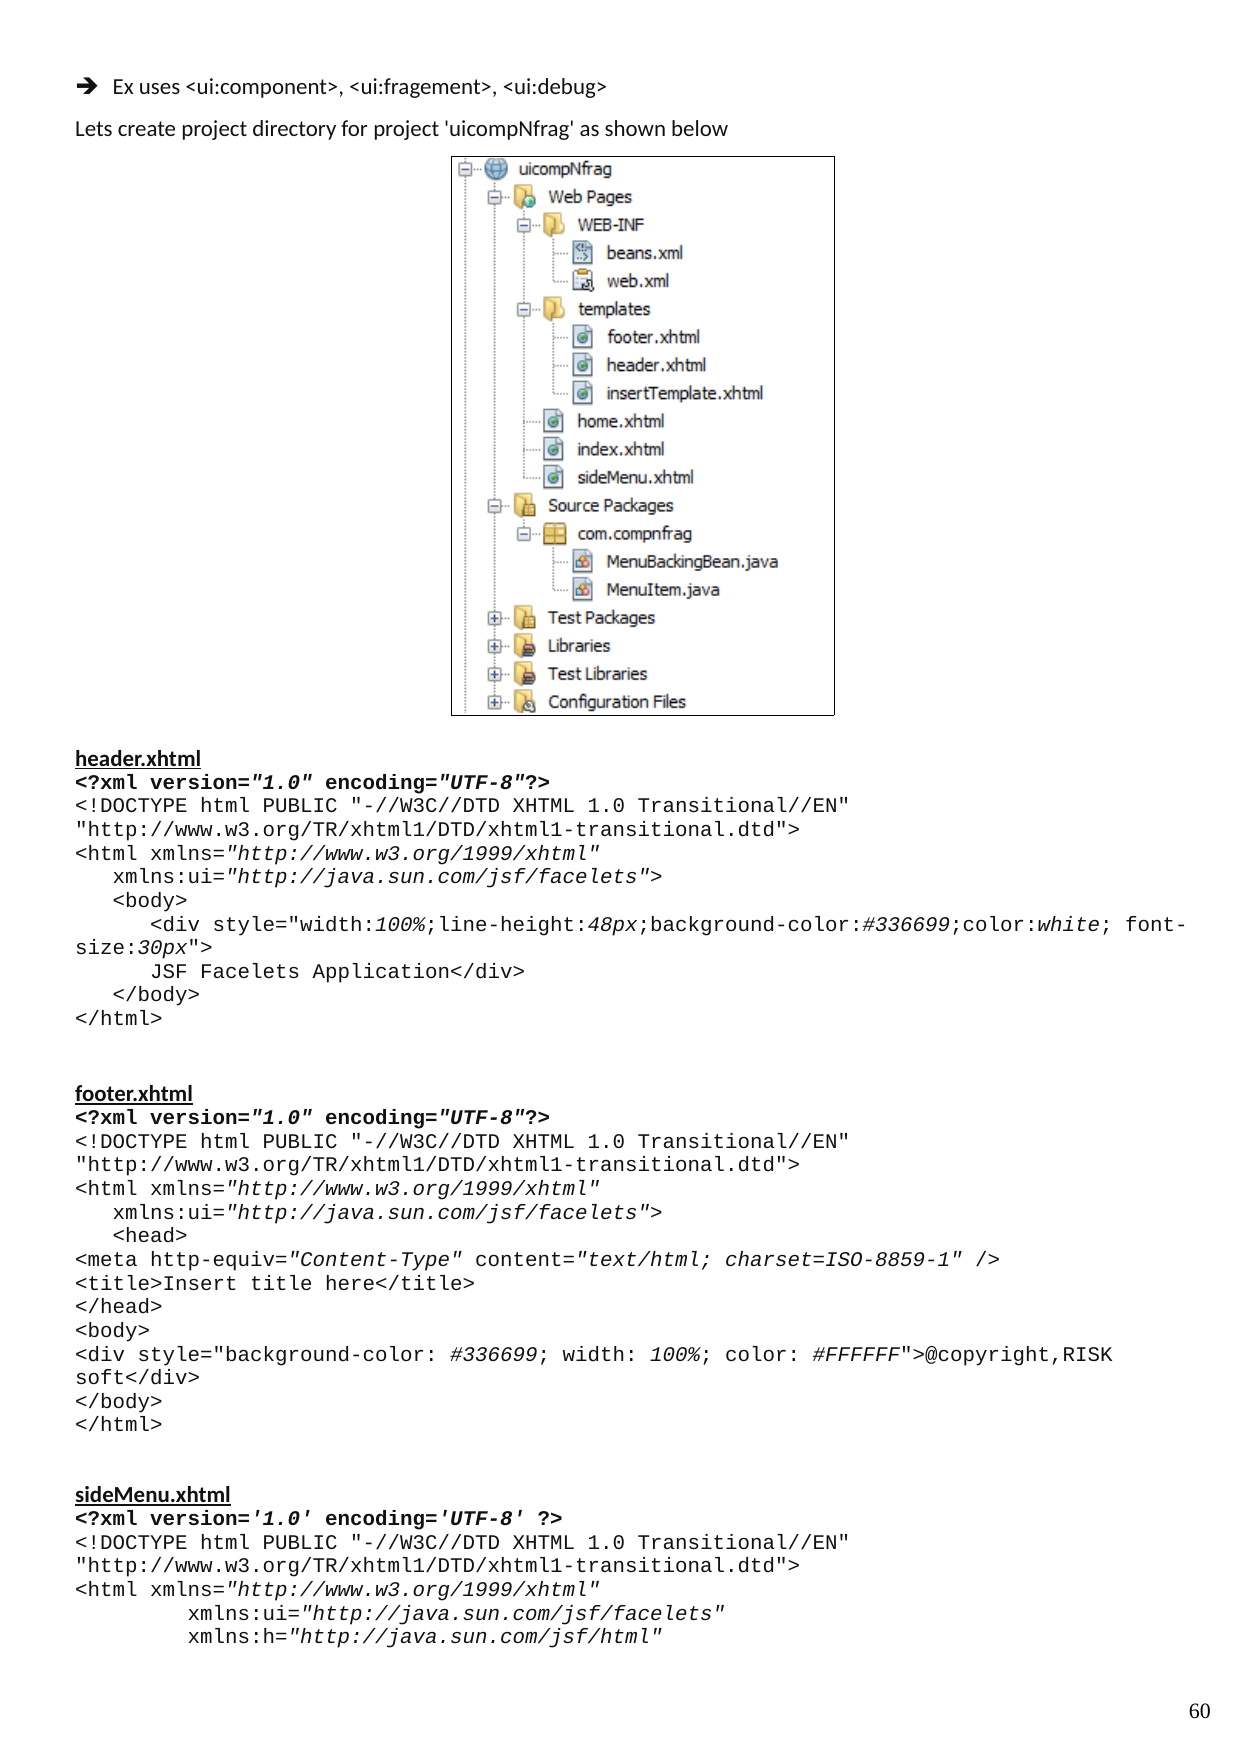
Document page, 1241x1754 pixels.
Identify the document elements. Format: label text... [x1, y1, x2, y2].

text <!DOCTYPE html PUBLIC "-//W3C//DTD XHTML 1.0 Transitional//EN" [75, 795, 1211, 819]
text <html xmlns="http://www.w3.org/1999/xhtml" [75, 1178, 1211, 1202]
text <html xmlns="http://www.w3.org/1999/xhtml" [75, 843, 1211, 866]
text xmlns:ui="http://java.sun.com/jsf/facelets" [75, 1603, 1211, 1626]
text </html> [75, 1008, 1211, 1032]
text "http://www.w3.org/TR/xhtml1/DTD/xhtml1-transitional.dtd"> [75, 819, 1211, 843]
text </body> [75, 1391, 1211, 1414]
text "http://www.w3.org/TR/xhtml1/DTD/xhtml1-transitional.dtd"> [75, 1154, 1211, 1178]
text <!DOCTYPE html PUBLIC "-//W3C//DTD XHTML 1.0 Transitional//EN" [75, 1131, 1211, 1154]
text <body> [75, 890, 1211, 913]
text sideMenu.xhtml [75, 1480, 1211, 1508]
text <?xml version='1.0' encoding='UTF-8' ?> [75, 1508, 1211, 1532]
text <html xmlns="http://www.w3.org/1999/xhtml" [75, 1579, 1211, 1603]
list Ex uses <ui:component>, <ui:fragement>, <ui:debug> [75, 72, 1211, 100]
text <?xml version="1.0" encoding="UTF-8"?> [75, 1107, 1211, 1131]
text xmlns:ui="http://java.sun.com/jsf/facelets"> [75, 866, 1211, 890]
text <div style="background-color: #336699; width: 100%; color: #FFFFFF">@copyright,RISK soft</div> [75, 1343, 1211, 1391]
text <?xml version="1.0" encoding="UTF-8"?> [75, 772, 1211, 795]
text <!DOCTYPE html PUBLIC "-//W3C//DTD XHTML 1.0 Transitional//EN" "http://www.w3.org/TR/xhtml1/DTD/xhtml1-transitional.dtd"> [75, 1532, 1211, 1579]
text footer.xhtml [75, 1079, 1211, 1107]
text xmlns:h="http://java.sun.com/jsf/html" [75, 1626, 1211, 1650]
text <title>Insert title here</title> [75, 1273, 1211, 1296]
text </html> [75, 1414, 1211, 1438]
text <body> [75, 1320, 1211, 1343]
text </body> [75, 984, 1211, 1008]
text header.xhtml [75, 744, 1211, 772]
text </head> [75, 1296, 1211, 1320]
text <head> [75, 1225, 1211, 1249]
text xmlns:ui="http://java.sun.com/jsf/facelets"> [75, 1202, 1211, 1225]
text <div style="width:100%;line-height:48px;background-color:#336699;color:white; font-size:30px"> [75, 913, 1211, 961]
text Lets create project directory for project 'uicompNfrag' as shown below [75, 114, 1211, 142]
text <meta http-equiv="Content-Type" content="text/html; charset=ISO-8859-1" /> [75, 1249, 1211, 1273]
text JSF Facelets Application</div> [75, 961, 1211, 984]
